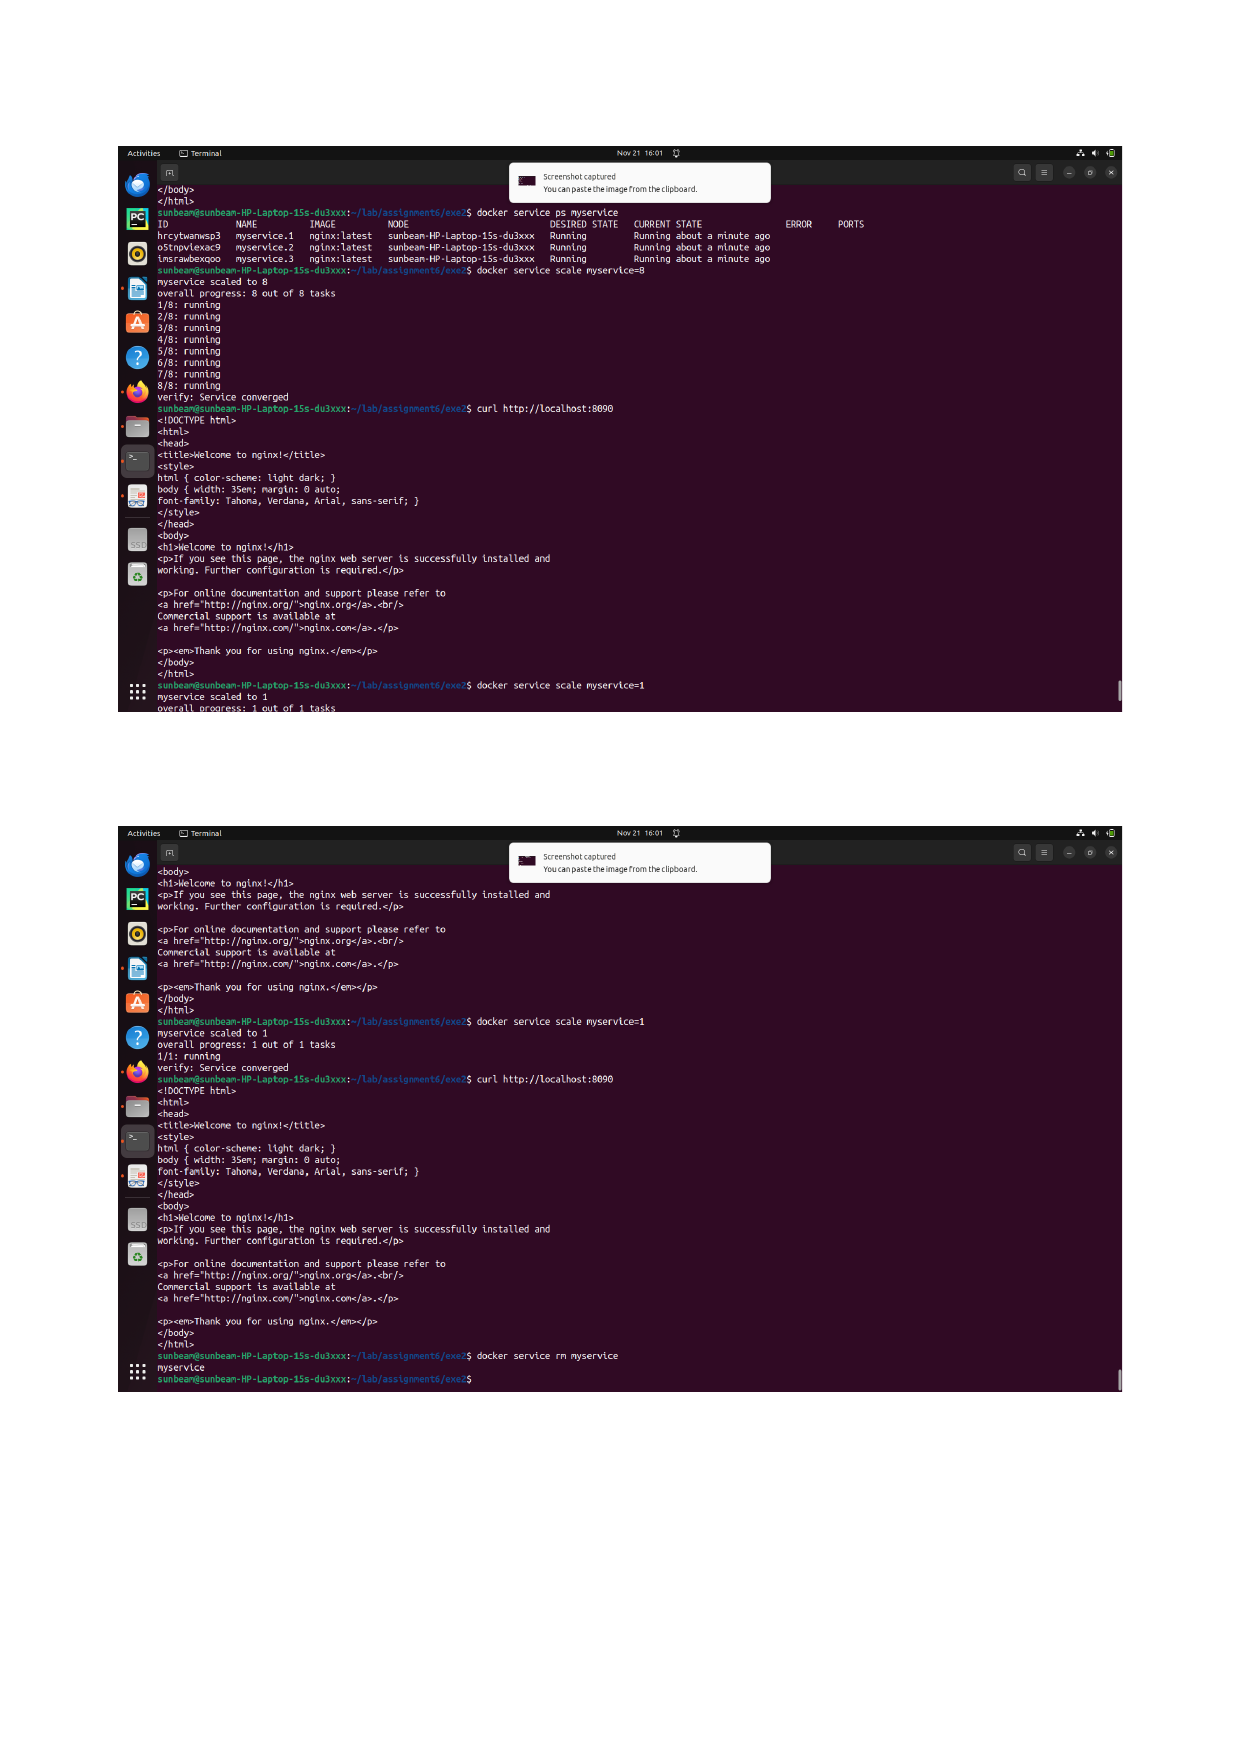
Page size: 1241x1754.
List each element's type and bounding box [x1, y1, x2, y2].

picture [118, 826, 1123, 1392]
picture [118, 146, 1123, 712]
